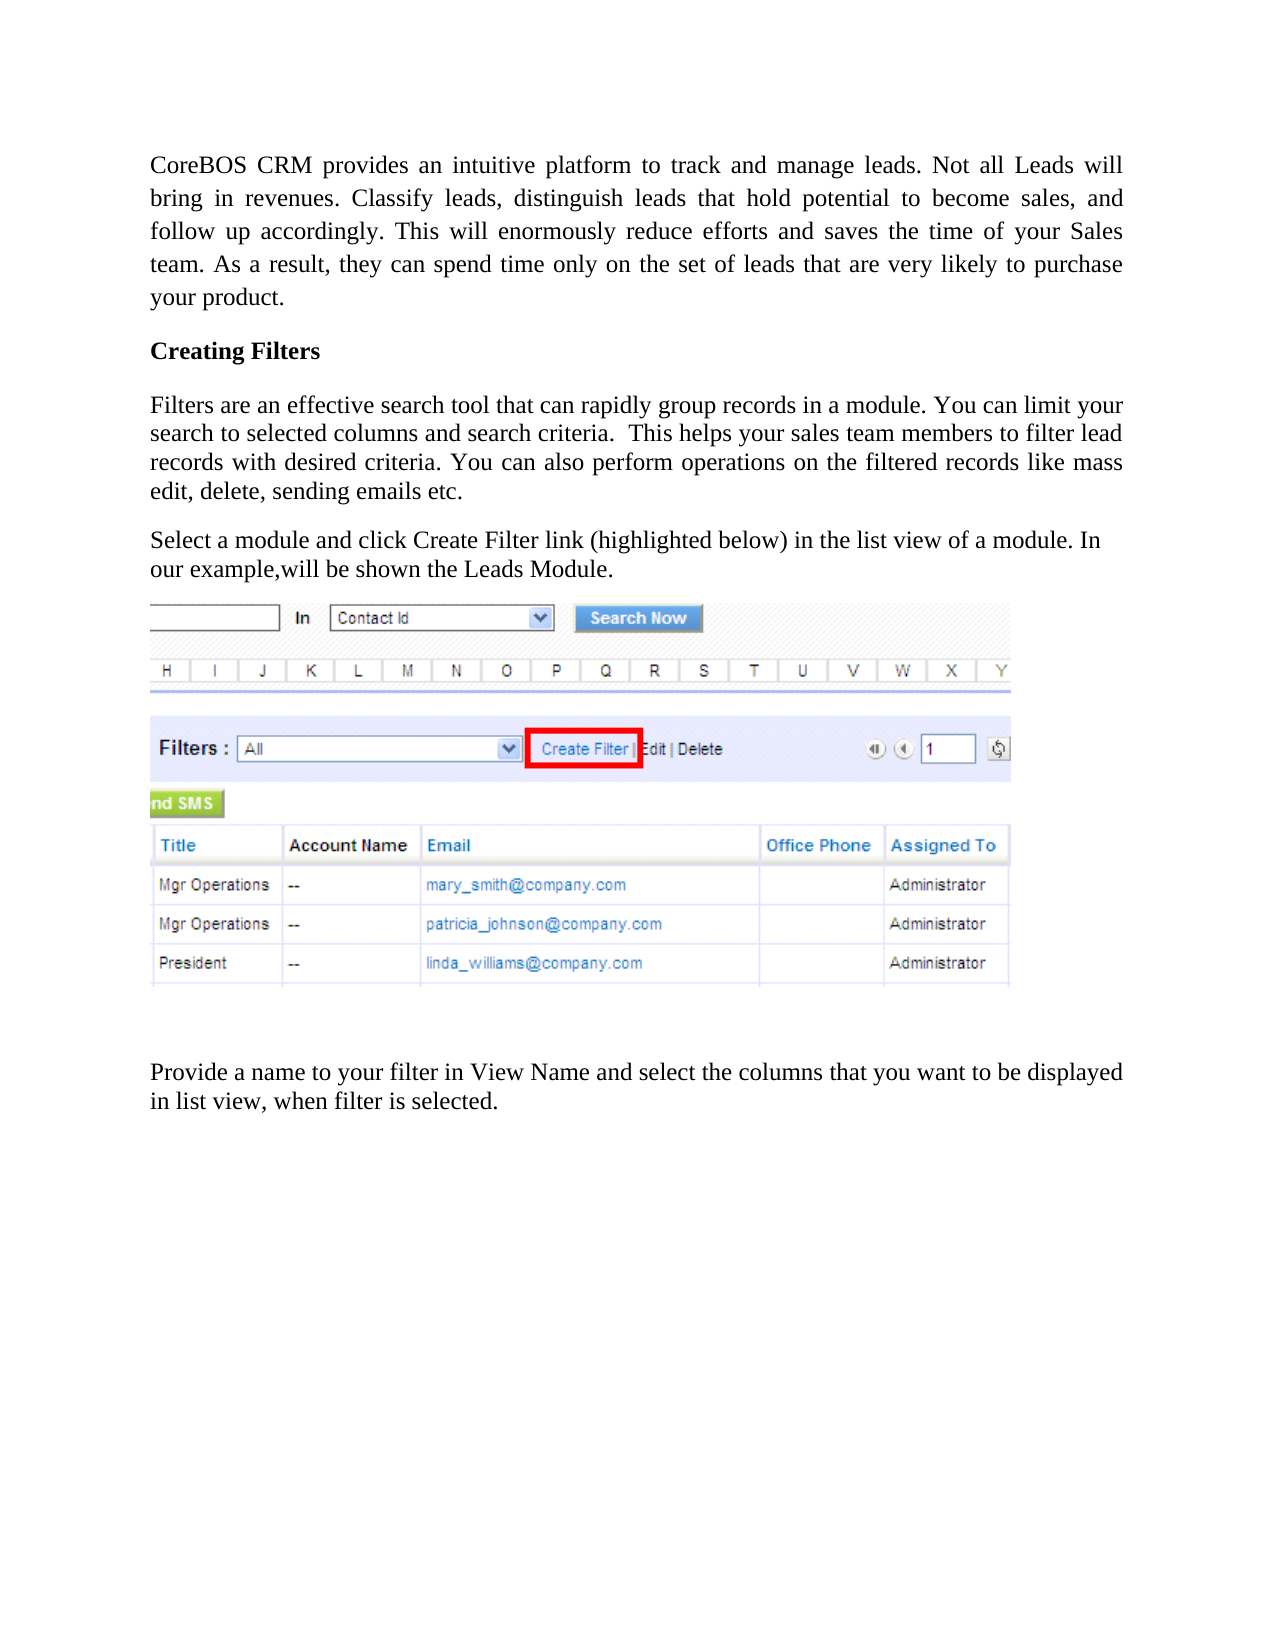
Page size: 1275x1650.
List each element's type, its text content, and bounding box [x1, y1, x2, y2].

text CoreBOS CRM provides an intuitive platform to track and manage leads. Not all Leads will bring in revenues. Classify leads, distinguish leads that hold potential to become sales, and follow up accordingly. This will enormously reduce efforts and saves the time of your Sales team. As a result, they can spend time only on the set of leads that are very likely to purchase your product. [150, 150, 1125, 311]
picture [150, 603, 1011, 987]
text Select a module and click Create Filter link (highlighted below) in the list view of a module. In our example,will be shown the Leads Module. [150, 526, 1125, 583]
text Provide a name to your filter in View Name and select the columns that you want to be displayed in list view, when filter is selected. [150, 1057, 1125, 1115]
text Creating Filters [150, 336, 1125, 365]
text Filters are an effective search tool that can rapidly group records in a module. You can limit your search to selected columns and search criteria. This helps your sales team members to filter lead records with desired criteria. You can also perform operations on the filtered records like mass edit, delete, sending emails etc. [150, 390, 1125, 505]
